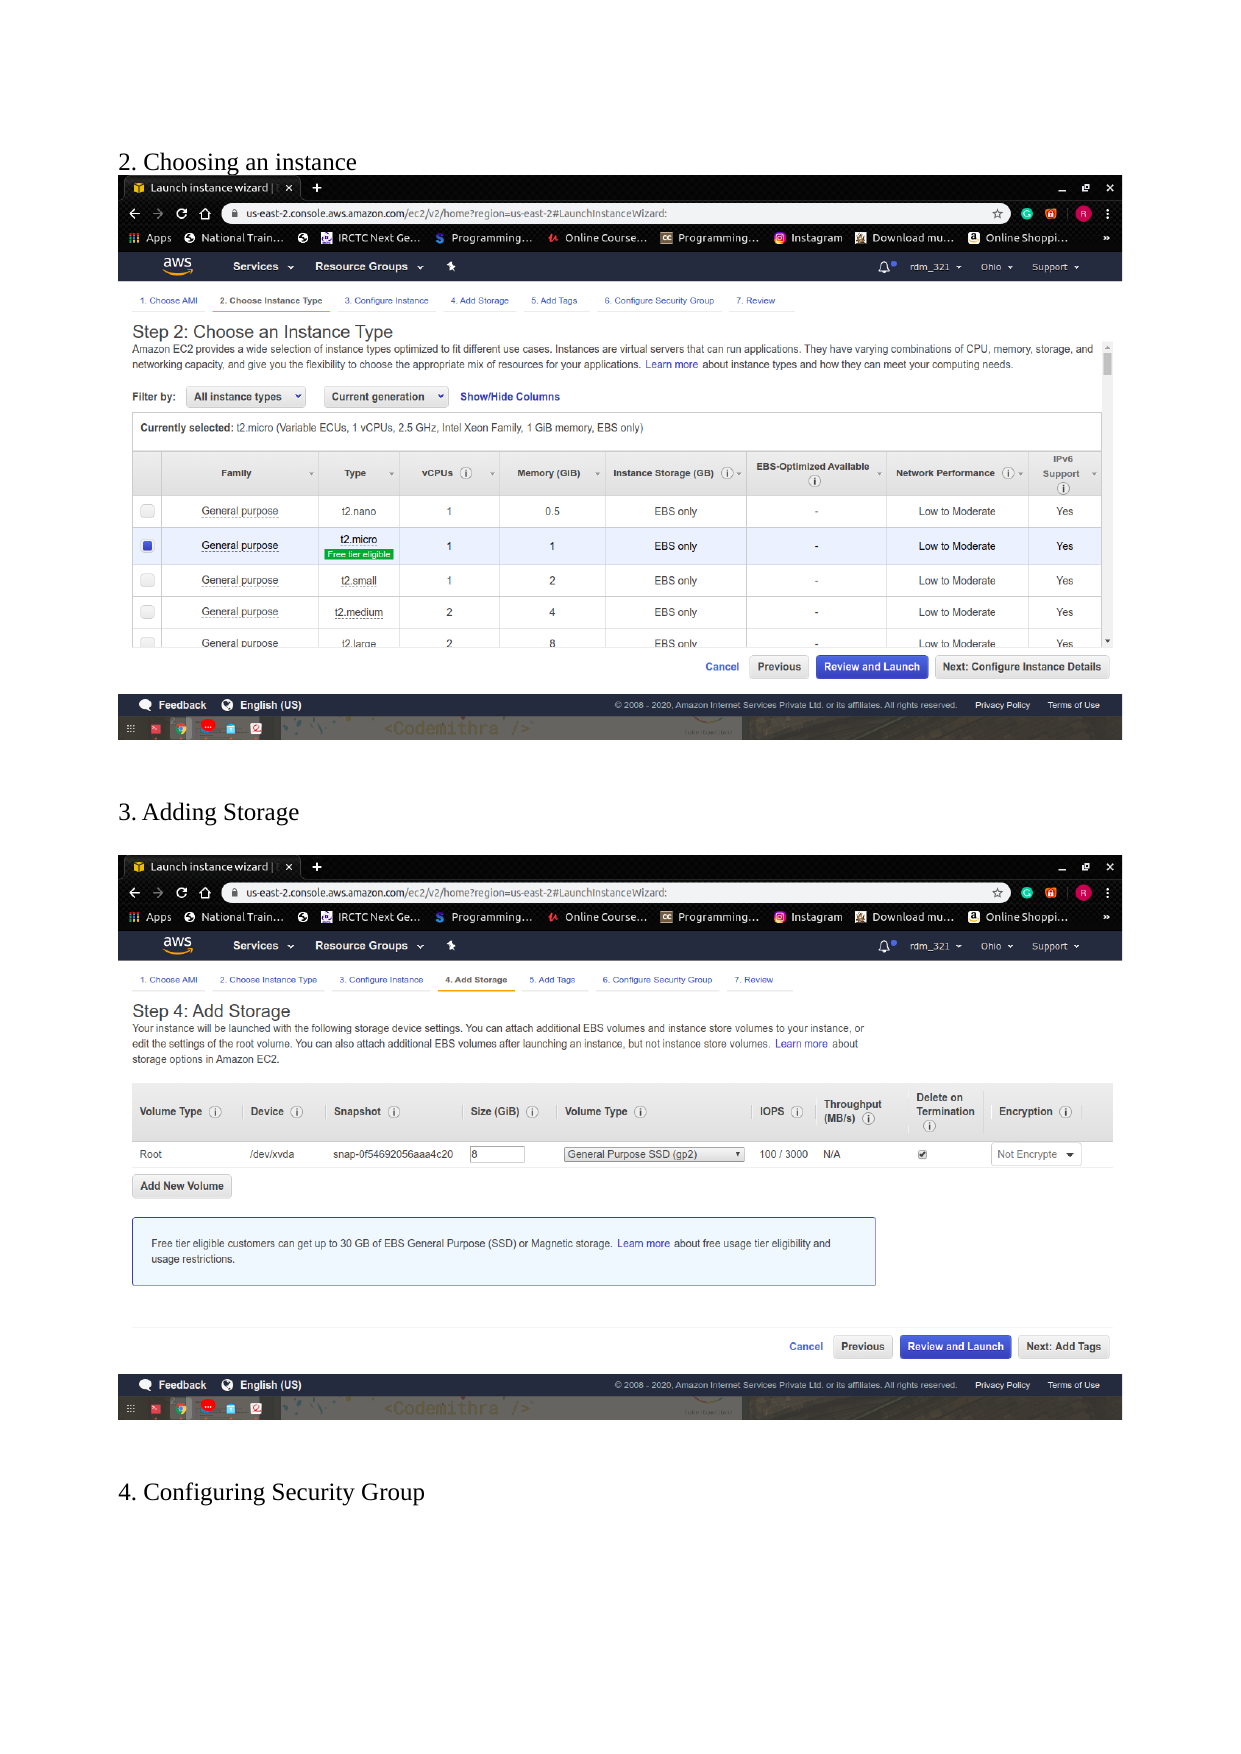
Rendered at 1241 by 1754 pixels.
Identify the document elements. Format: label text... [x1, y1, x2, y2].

text 2. Choosing an instance [118, 147, 1122, 175]
text 4. Configuring Security Group [118, 1477, 1122, 1506]
picture [118, 855, 1123, 1420]
text 3. Adding Storage [118, 797, 1122, 826]
picture [118, 175, 1123, 740]
